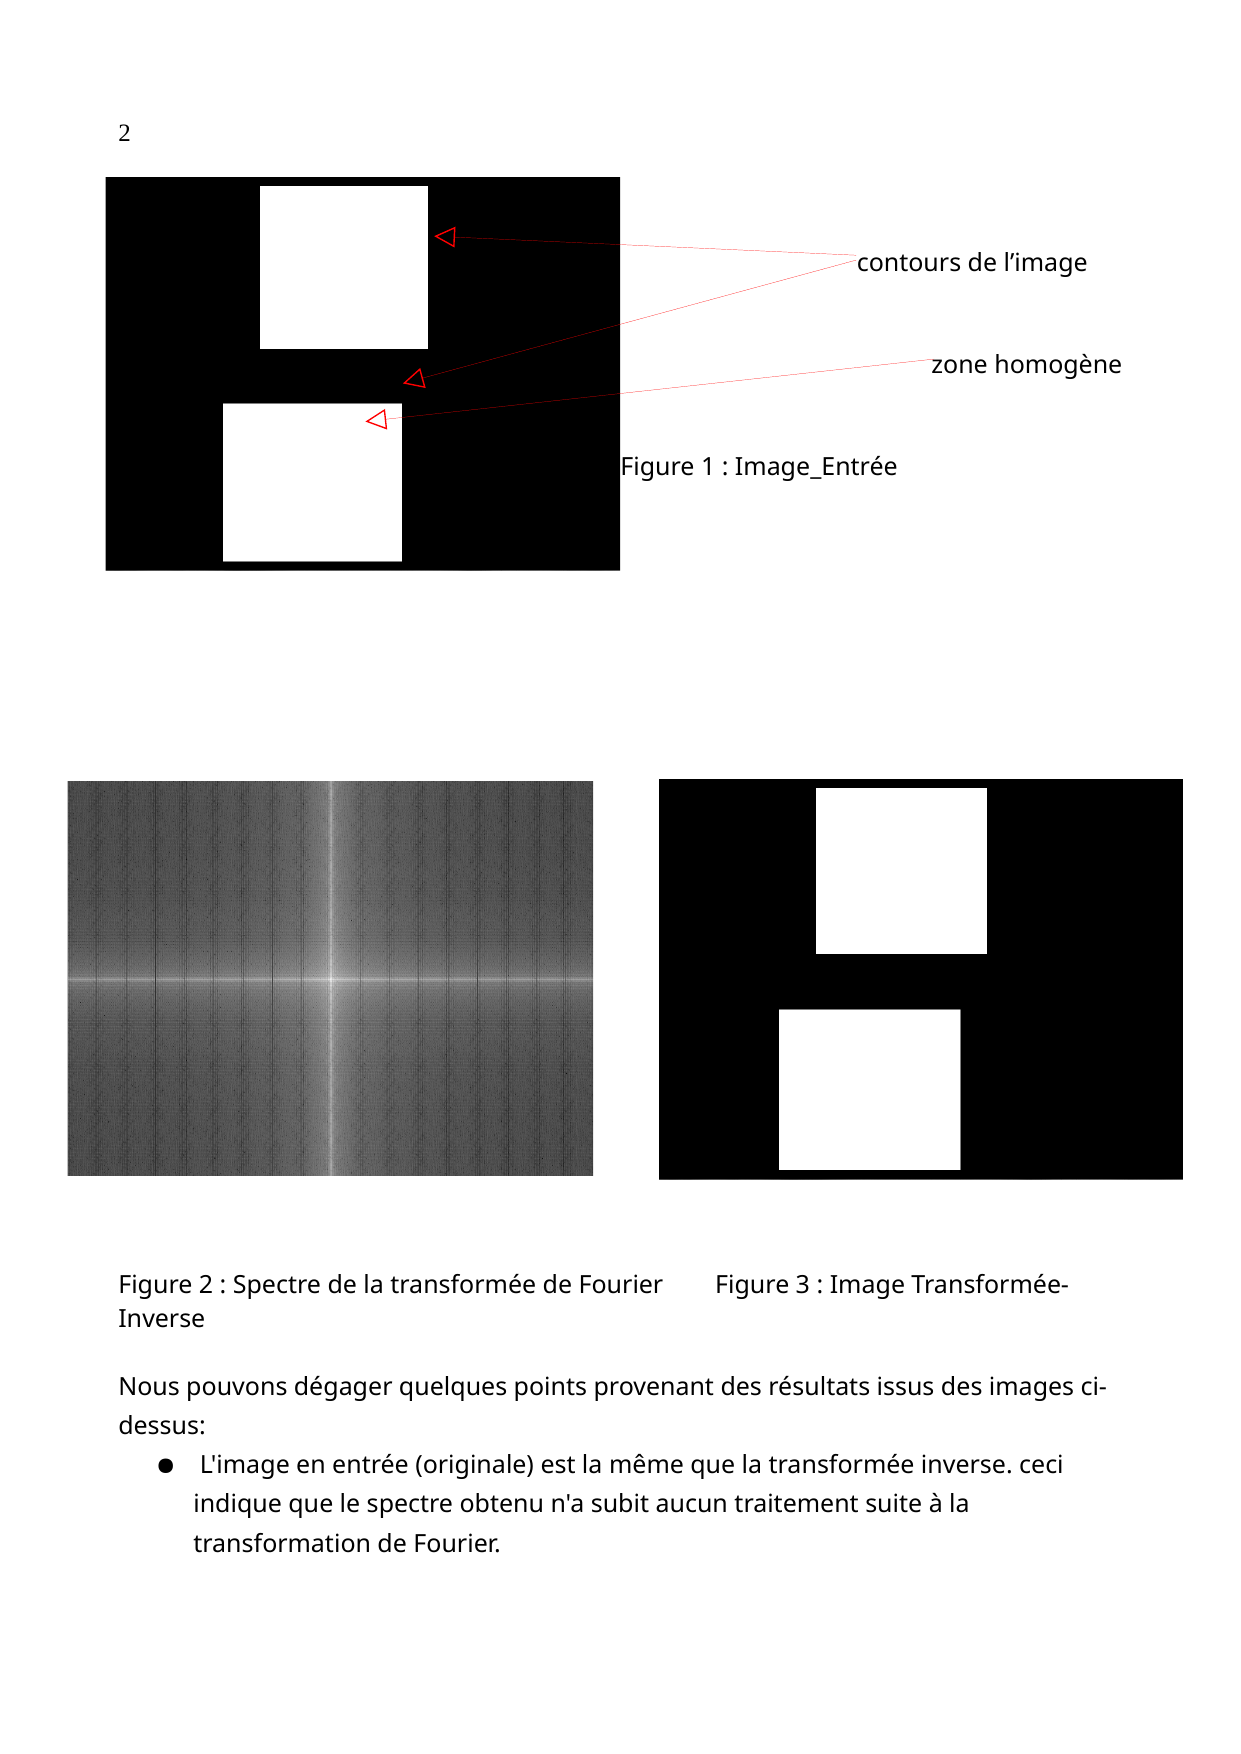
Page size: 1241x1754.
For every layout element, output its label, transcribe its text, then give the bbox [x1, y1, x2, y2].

picture [105, 177, 621, 571]
text zone homogène [621, 347, 1122, 381]
picture [439, 230, 453, 244]
text contours de l’image [621, 244, 1122, 278]
text Figure 1 : Image_Entrée [621, 449, 1122, 483]
picture [659, 779, 1183, 1180]
text Nous pouvons dégager quelques points provenant des résultats issus des images ci-dessus: [118, 1368, 1122, 1442]
list L'image en entrée (originale) est la même que la transformée inverse. ceci indique que le spectre obtenu n'a subit aucun traitement suite à la transformation de Fourier. [156, 1447, 1122, 1559]
picture [371, 413, 385, 426]
picture [408, 372, 423, 385]
text Figure 2 : Spectre de la transformée de Fourier Figure 3 : Image Transformée-Inverse [118, 1266, 1122, 1334]
picture [67, 781, 594, 1176]
